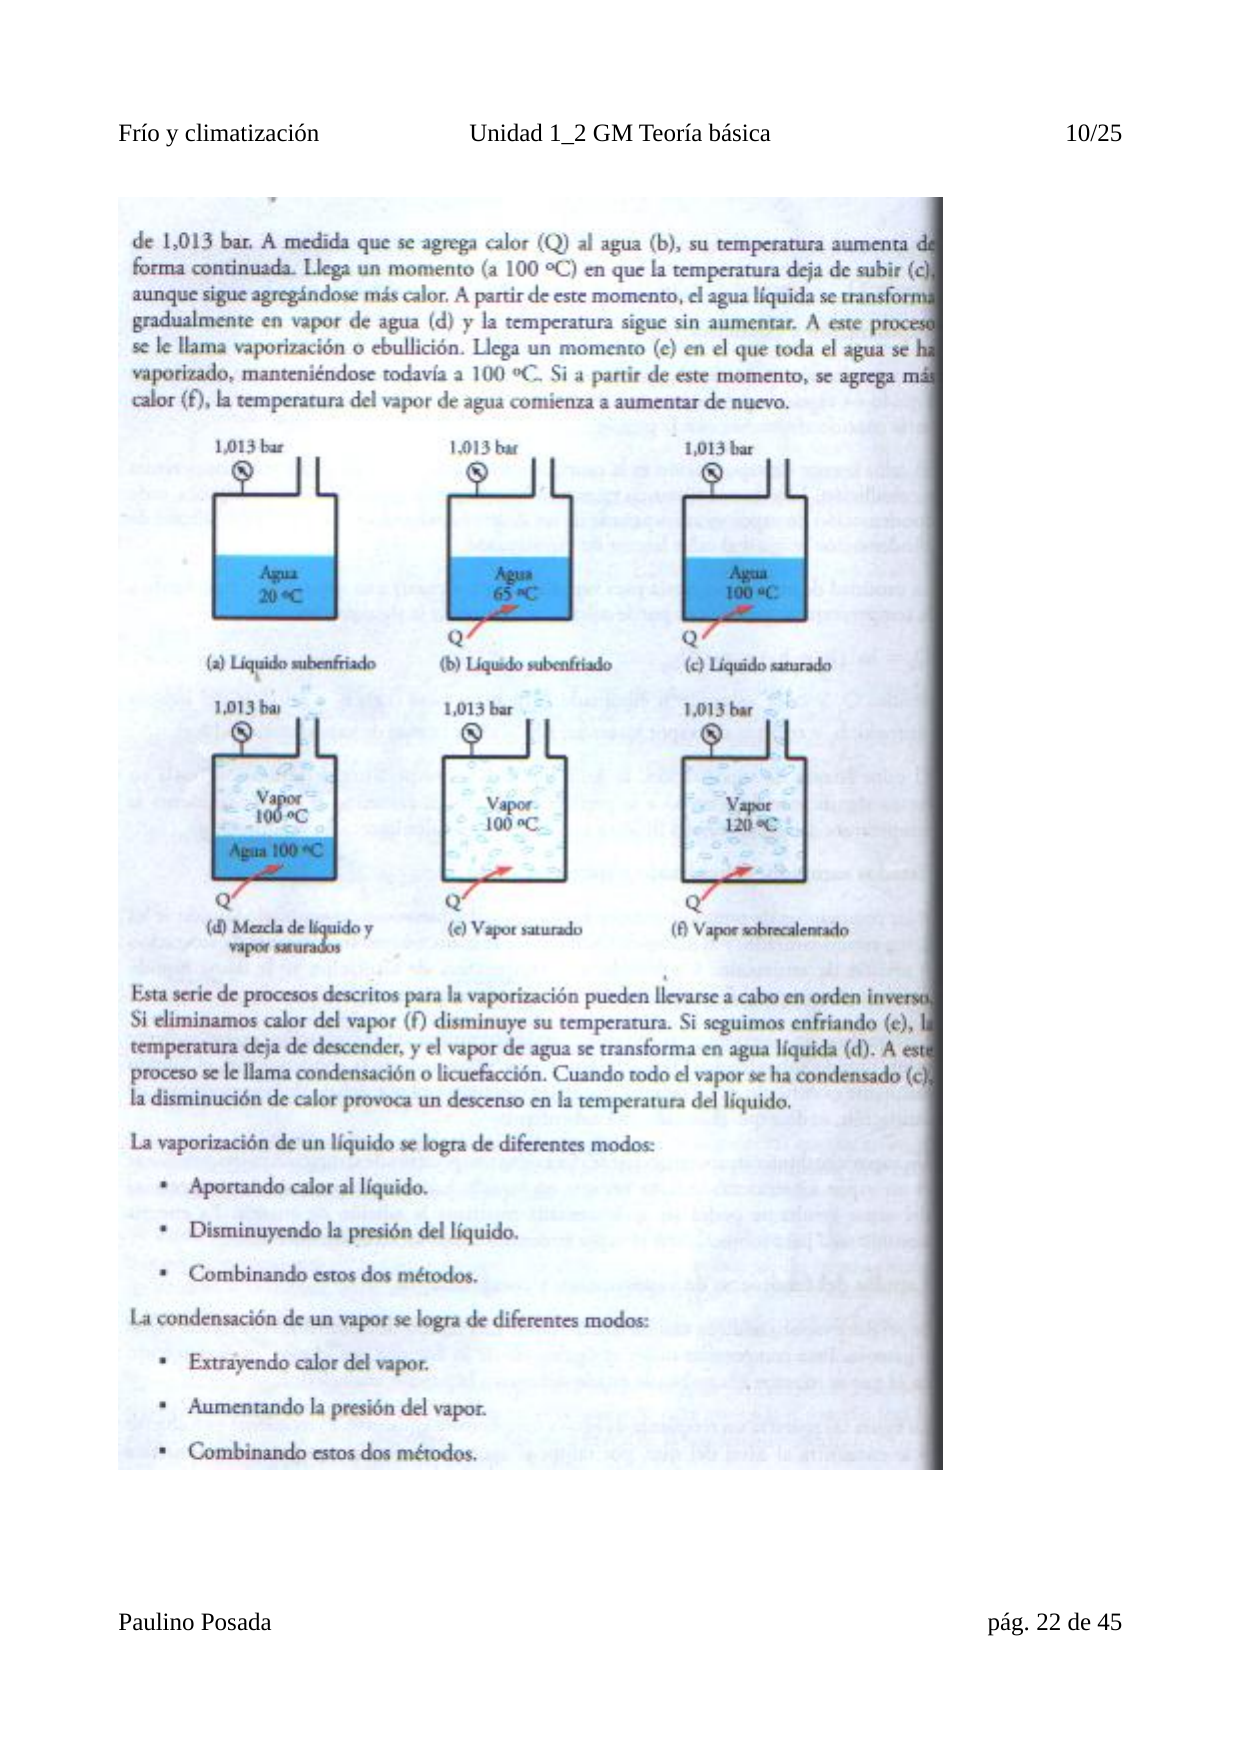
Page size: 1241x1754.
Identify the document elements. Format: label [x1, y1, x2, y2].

picture [118, 197, 943, 1470]
